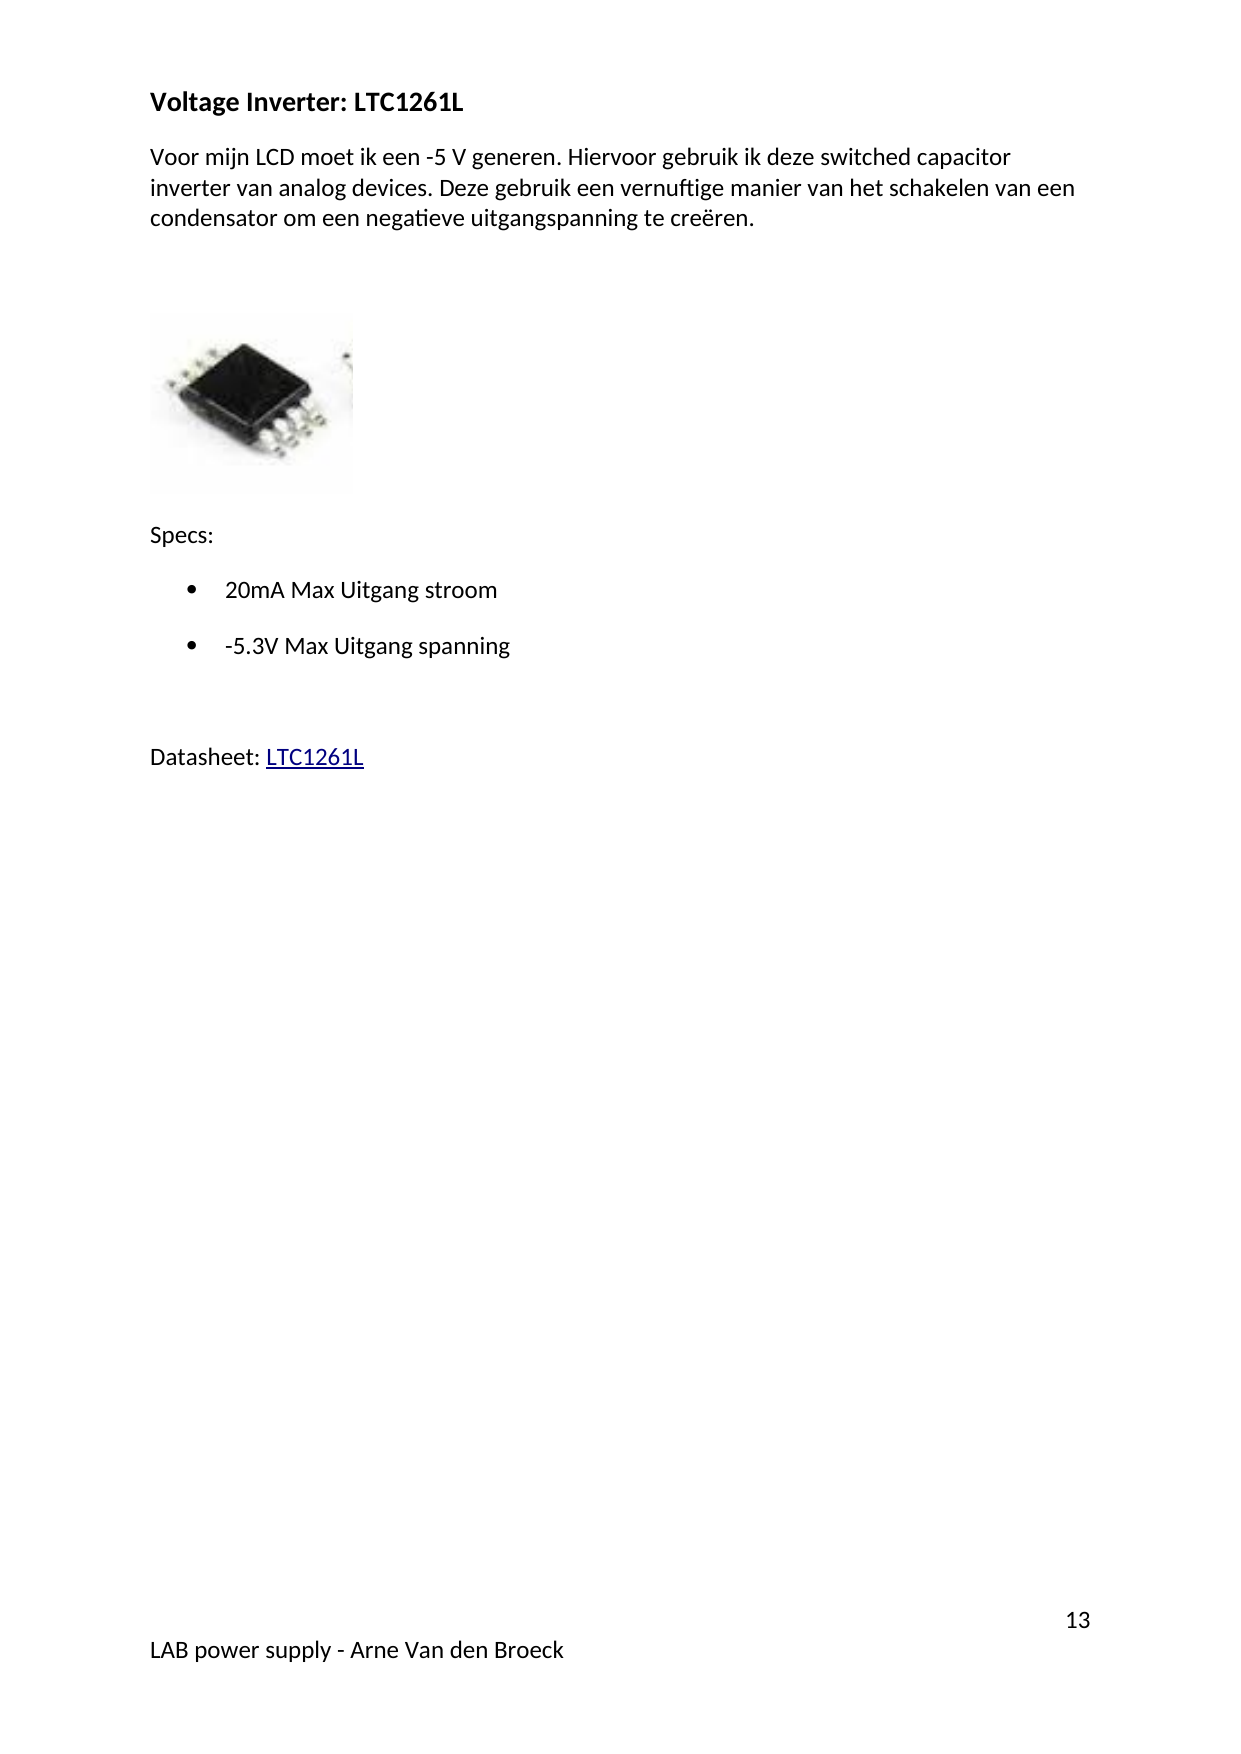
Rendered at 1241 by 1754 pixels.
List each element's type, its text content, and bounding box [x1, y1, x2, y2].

text Datasheet: LTC1261L [150, 741, 1090, 772]
text Voor mijn LCD moet ik een -5 V generen. Hiervoor gebruik ik deze switched capacitor inverter van analog devices. Deze gebruik een vernuftige manier van het schakelen van een condensator om een negatieve uitgangspanning te creëren. [150, 141, 1090, 233]
subtitle Voltage Inverter: LTC1261L [150, 84, 1090, 118]
list -5.3V Max Uitgang spanning [187, 630, 1090, 661]
text Specs: [150, 519, 1090, 549]
list 20mA Max Uitgang stroom [187, 574, 1090, 605]
